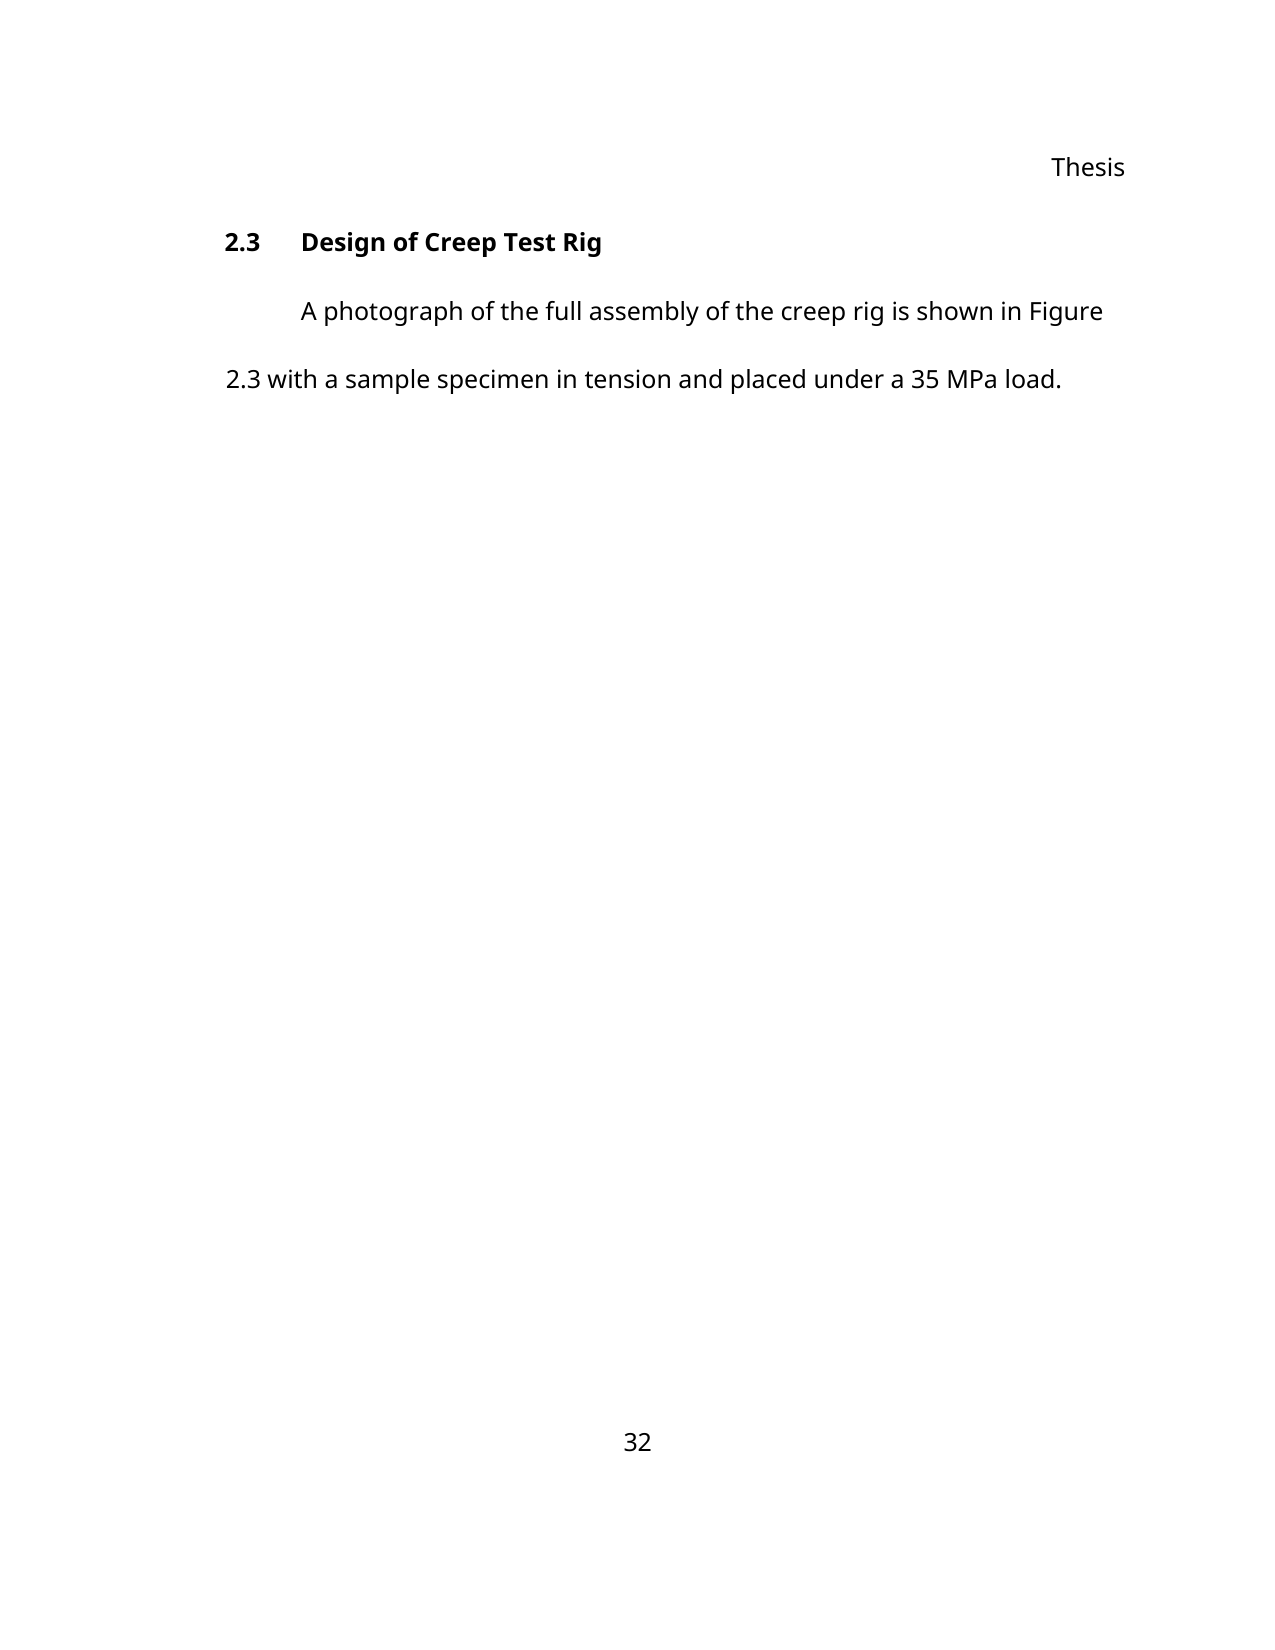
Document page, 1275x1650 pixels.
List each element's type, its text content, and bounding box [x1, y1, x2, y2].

text A photograph of the full assembly of the creep rig is shown in Figure 2.3 with a sample specimen in tension and placed under a 35 MPa load. [224, 293, 1125, 395]
text 2.3 Design of Creep Test Rig [224, 225, 1125, 259]
